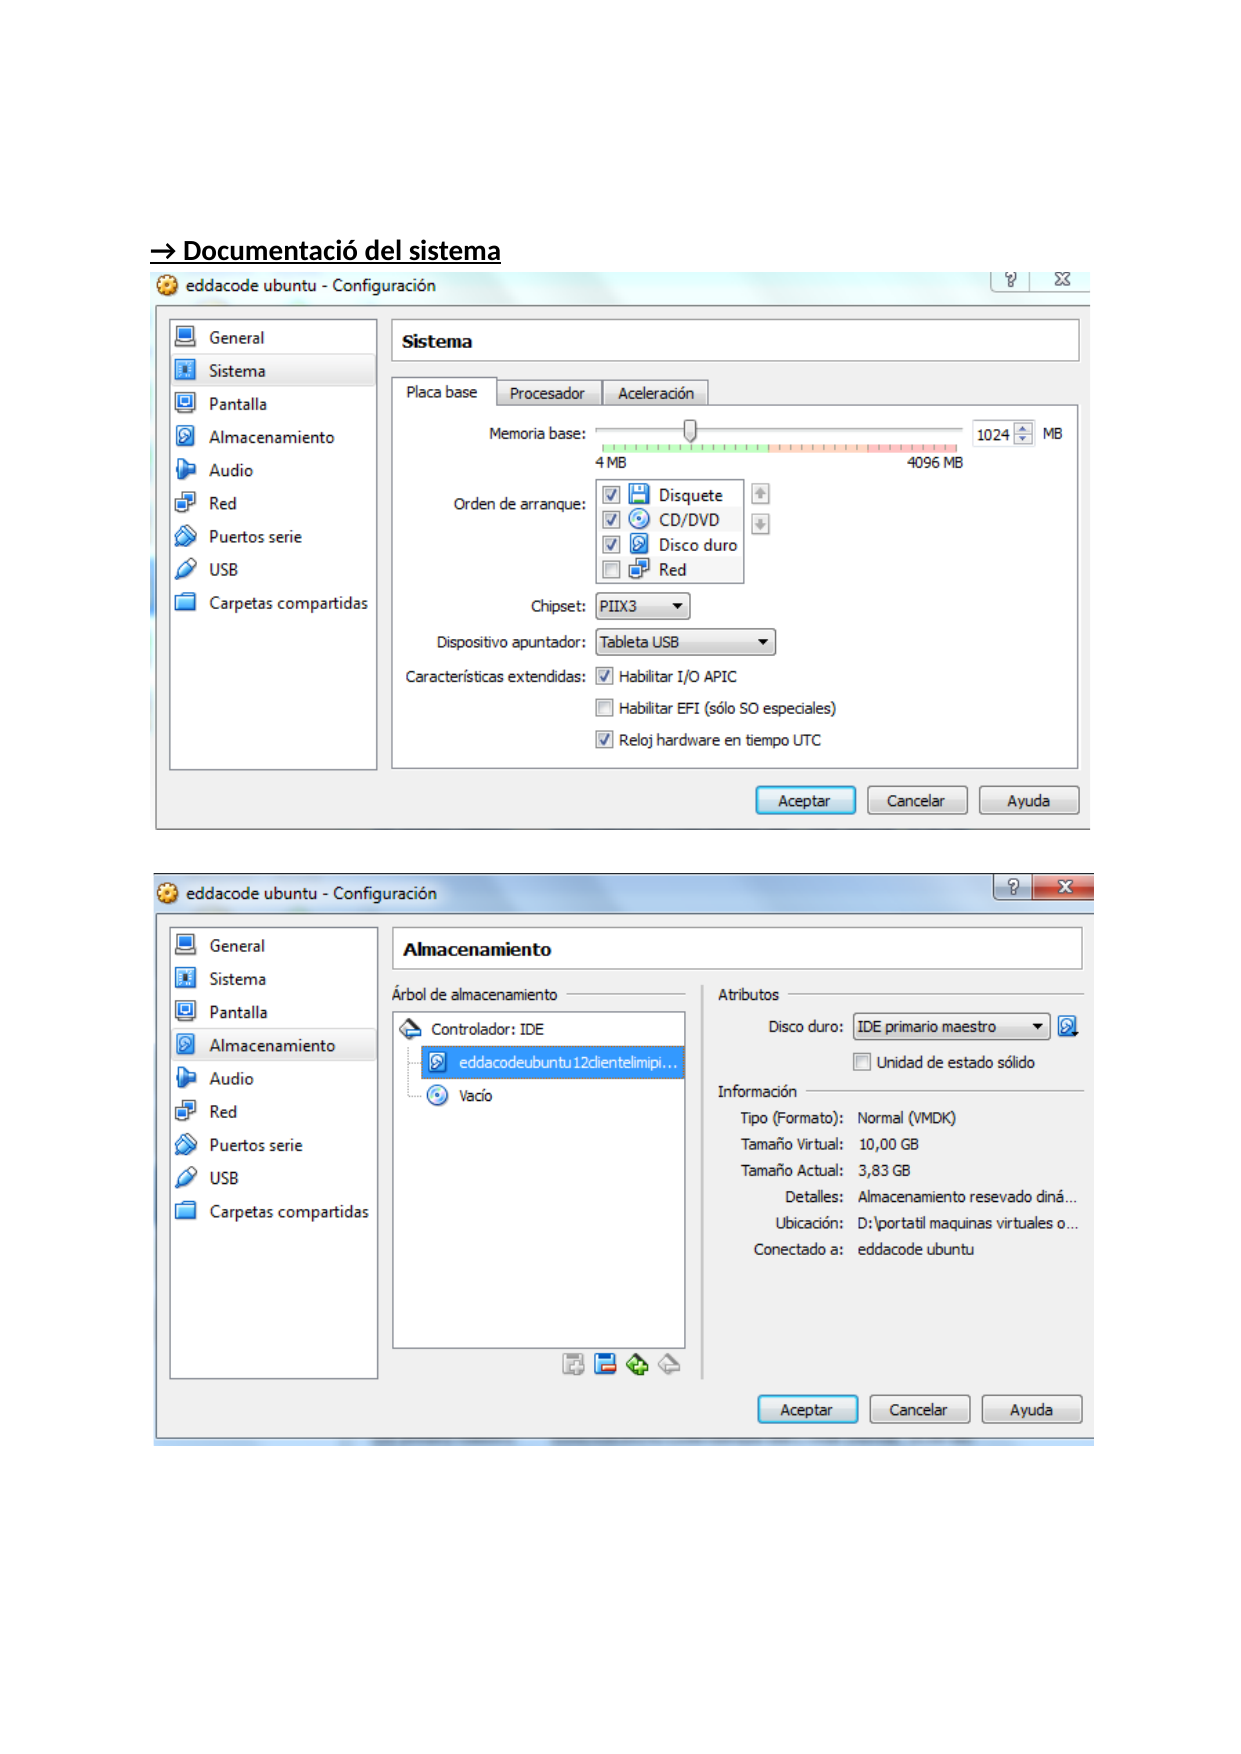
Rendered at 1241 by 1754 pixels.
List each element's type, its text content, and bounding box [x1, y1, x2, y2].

picture [153, 873, 1094, 1446]
picture [150, 272, 1091, 830]
list → Documentació del sistema [150, 232, 1090, 267]
